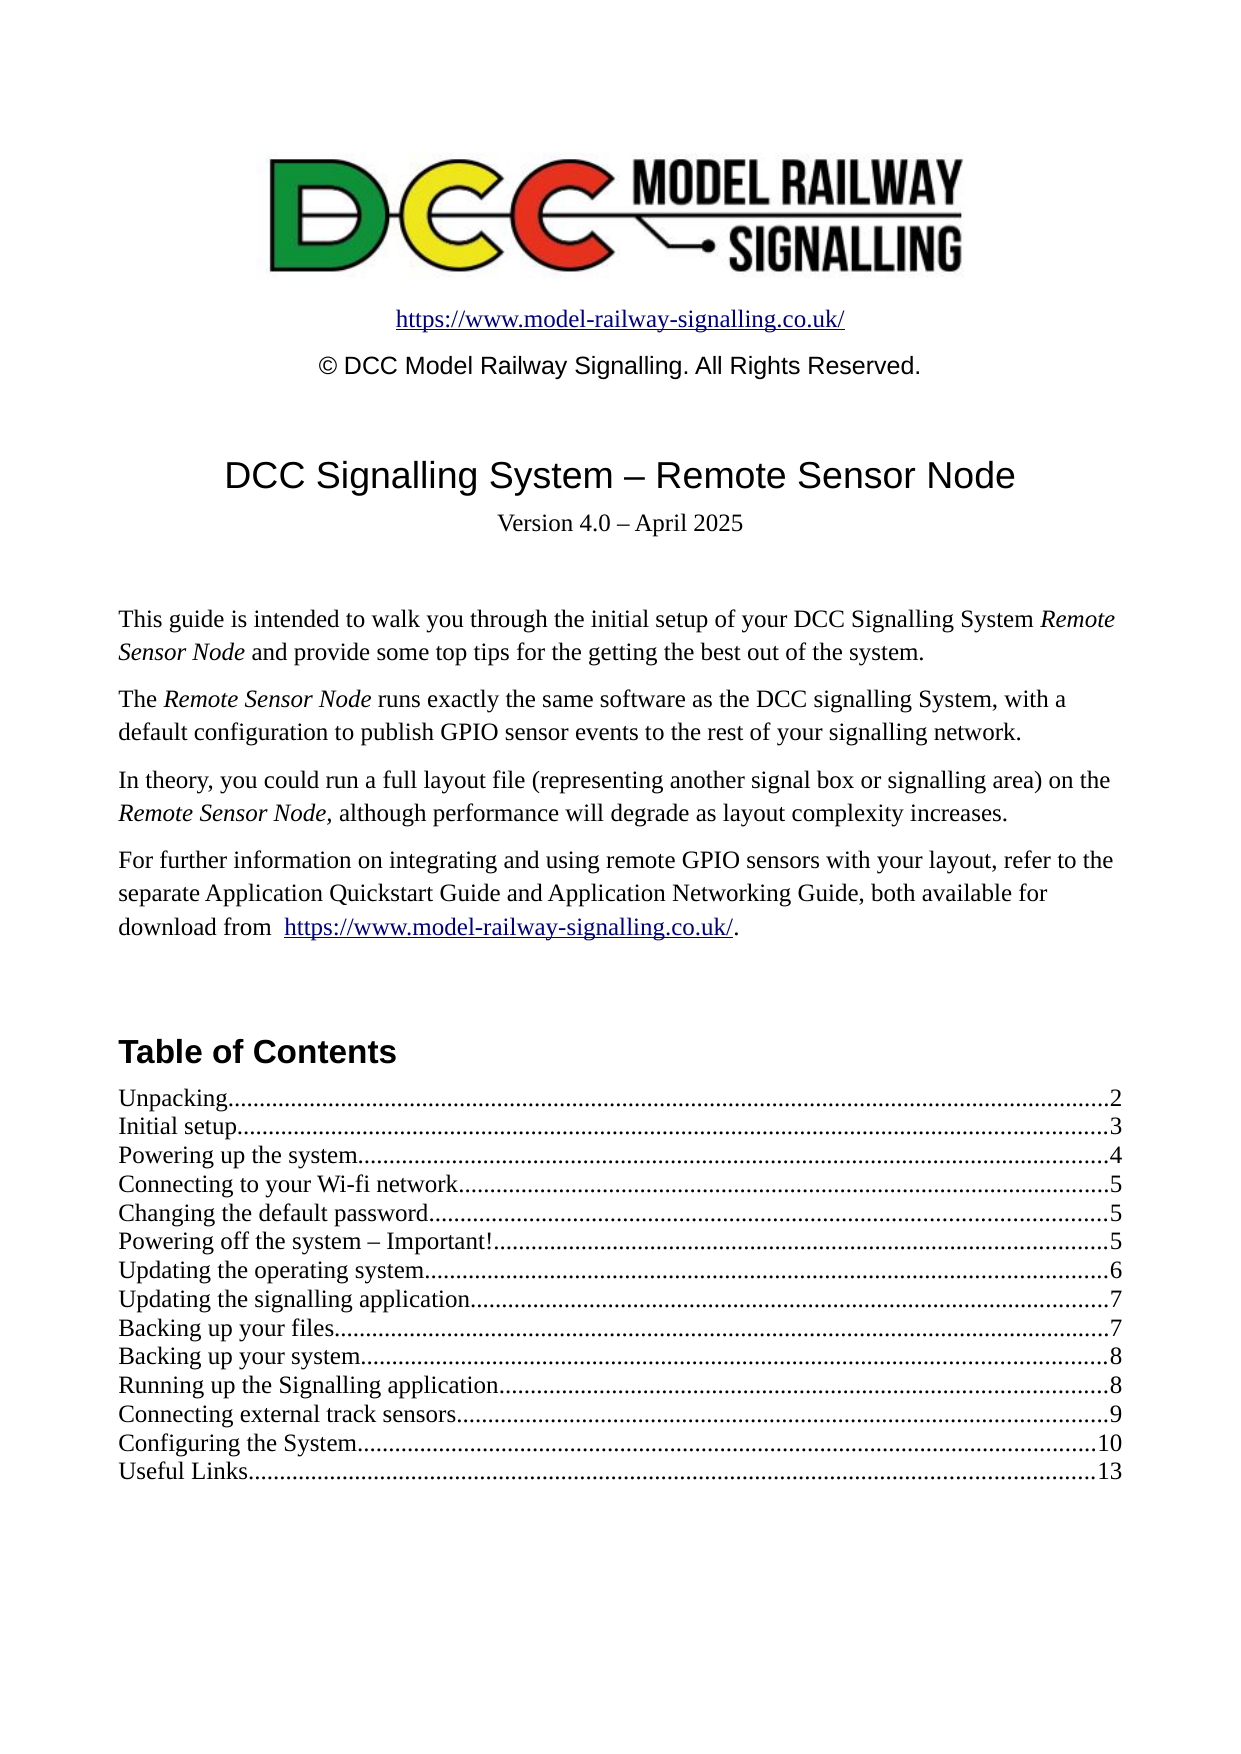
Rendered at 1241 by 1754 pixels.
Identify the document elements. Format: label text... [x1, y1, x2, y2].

text Initial setup 3 [118, 1111, 1122, 1140]
text © DCC Model Railway Signalling. All Rights Reserved. [118, 351, 1122, 380]
subtitle DCC Signalling System – Remote Sensor Node [118, 453, 1122, 496]
text Connecting to your Wi-fi network 5 [118, 1169, 1122, 1198]
text Configuring the System 10 [118, 1428, 1122, 1456]
text Useful Links 13 [118, 1456, 1122, 1485]
text Unpacking 2 [118, 1083, 1122, 1111]
text Changing the default password 5 [118, 1198, 1122, 1226]
text This guide is intended to walk you through the initial setup of your DCC Signalling System Remote Sensor Node and provide some top tips for the getting the best out of the system. [118, 604, 1122, 665]
text The Remote Sensor Node runs exactly the same software as the DCC signalling System, with a default configuration to publish GPIO sensor events to the rest of your signalling network. [118, 684, 1122, 746]
text Powering up the system 4 [118, 1140, 1122, 1169]
text Version 4.0 – April 2025 [118, 508, 1122, 537]
text Updating the operating system 6 [118, 1255, 1122, 1284]
text https://www.model-railway-signalling.co.uk/ [118, 304, 1122, 332]
text Running up the Signalling application 8 [118, 1370, 1122, 1399]
subtitle Table of Contents [118, 1032, 1122, 1070]
text Powering off the system – Important! 5 [118, 1226, 1122, 1255]
text For further information on integrating and using remote GPIO sensors with your layout, refer to the separate Application Quickstart Guide and Application Networking Guide, both available for download from https://www.model-railway-signalling.co.uk/. [118, 846, 1122, 940]
text Updating the signalling application 7 [118, 1284, 1122, 1313]
text Backing up your system 8 [118, 1341, 1122, 1370]
text Connecting external track sensors 9 [118, 1399, 1122, 1428]
picture [255, 132, 985, 299]
text In theory, you could run a full layout file (representing another signal box or signalling area) on the Remote Sensor Node, although performance will degrade as layout complexity increases. [118, 765, 1122, 827]
text Backing up your files 7 [118, 1313, 1122, 1341]
